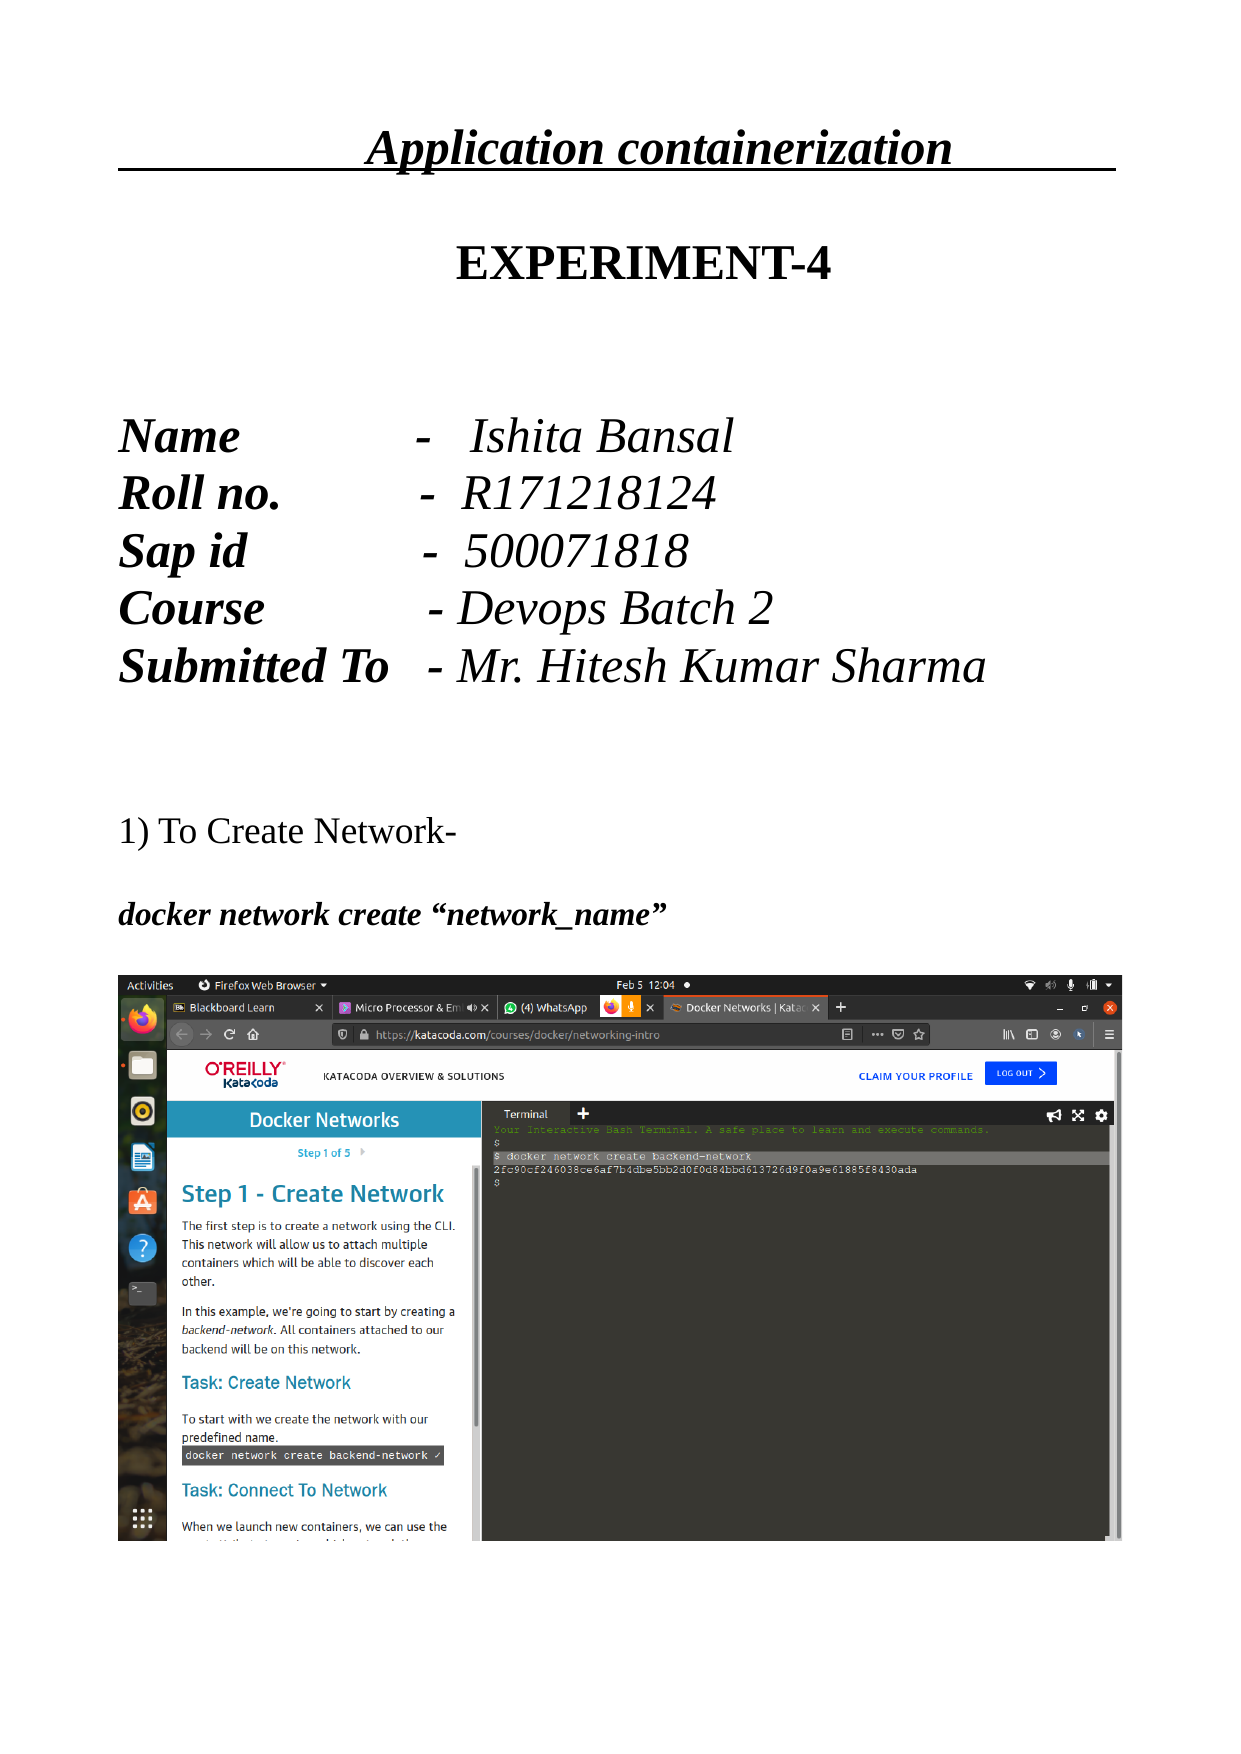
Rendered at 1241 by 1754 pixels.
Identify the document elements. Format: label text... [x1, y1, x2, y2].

text Roll no. - R171218124 [118, 463, 1122, 521]
text Application containerization [118, 118, 1122, 176]
picture [118, 975, 1123, 1541]
text docker network create “network_name” [118, 894, 1122, 933]
text Name - Ishita Bansal [118, 406, 1122, 463]
text Sap id - 500071818 [118, 521, 1122, 578]
text Submitted To - Mr. Hitesh Kumar Sharma [118, 636, 1122, 693]
text EXPERIMENT-4 [118, 233, 1122, 291]
text 1) To Create Network- [118, 808, 1122, 851]
text Course - Devops Batch 2 [118, 578, 1122, 636]
